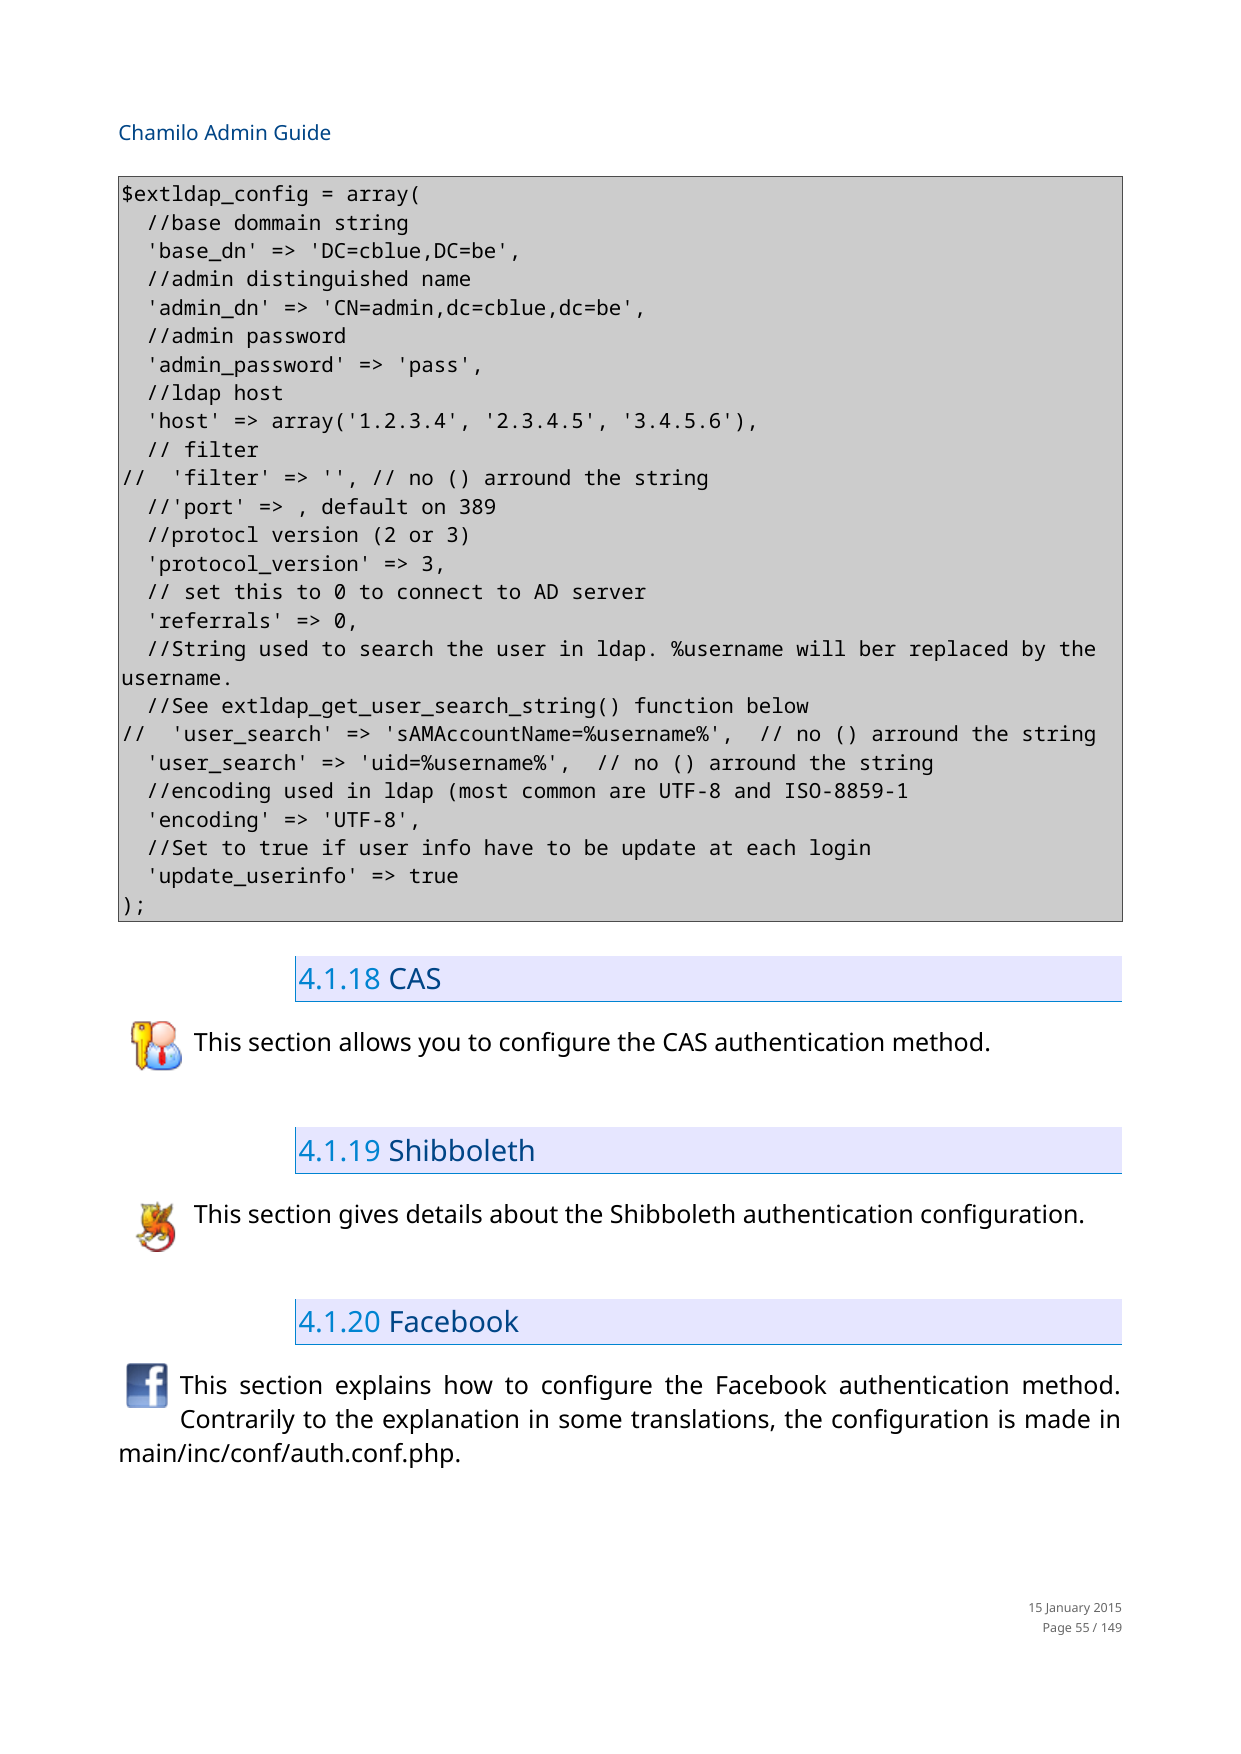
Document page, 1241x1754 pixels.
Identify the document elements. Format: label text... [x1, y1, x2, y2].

text 'admin_dn' => 'CN=admin,dc=cblue,dc=be', [119, 290, 1122, 318]
text // 'filter' => '', // no () arround the string [119, 460, 1122, 489]
text 'host' => array('1.2.3.4', '2.3.4.5', '3.4.5.6'), [119, 403, 1122, 432]
text //base dommain string [119, 204, 1122, 233]
text //Set to true if user info have to be update at each login [119, 830, 1122, 858]
text //protocl version (2 or 3) [119, 517, 1122, 546]
text // filter [119, 432, 1122, 460]
text //String used to search the user in ldap. %username will ber replaced by the username. [119, 631, 1122, 688]
text This section allows you to configure the CAS authentication method. [182, 1025, 1122, 1059]
text 'protocol_version' => 3, [119, 546, 1122, 574]
text This section explains how to configure the Facebook authentication method. Contrarily to the explanation in some translations, the configuration is made in main/inc/conf/auth.conf.php. [118, 1368, 1122, 1470]
text 'user_search' => 'uid=%username%', // no () arround the string [119, 745, 1122, 773]
text 'base_dn' => 'DC=cblue,DC=be', [119, 233, 1122, 261]
subtitle Shibboleth [296, 1127, 1122, 1173]
text This section gives details about the Shibboleth authentication configuration. [118, 1196, 1122, 1231]
text 'referrals' => 0, [119, 603, 1122, 631]
picture [130, 1020, 182, 1072]
text //admin distinguished name [119, 261, 1122, 290]
picture [131, 1201, 182, 1252]
subtitle Facebook [296, 1299, 1122, 1344]
text //ldap host [119, 375, 1122, 403]
picture [126, 1363, 168, 1408]
text 'admin_password' => 'pass', [119, 347, 1122, 375]
text ); [119, 887, 1122, 921]
text 'update_userinfo' => true [119, 858, 1122, 887]
text //admin password [119, 318, 1122, 347]
subtitle CAS [296, 956, 1122, 1001]
text $extldap_config = array( [119, 177, 1122, 204]
text // set this to 0 to connect to AD server [119, 574, 1122, 603]
text //encoding used in ldap (most common are UTF-8 and ISO-8859-1 [119, 773, 1122, 802]
text 'encoding' => 'UTF-8', [119, 802, 1122, 830]
text // 'user_search' => 'sAMAccountName=%username%', // no () arround the string [119, 716, 1122, 745]
text //See extldap_get_user_search_string() function below [119, 688, 1122, 716]
text //'port' => , default on 389 [119, 489, 1122, 517]
